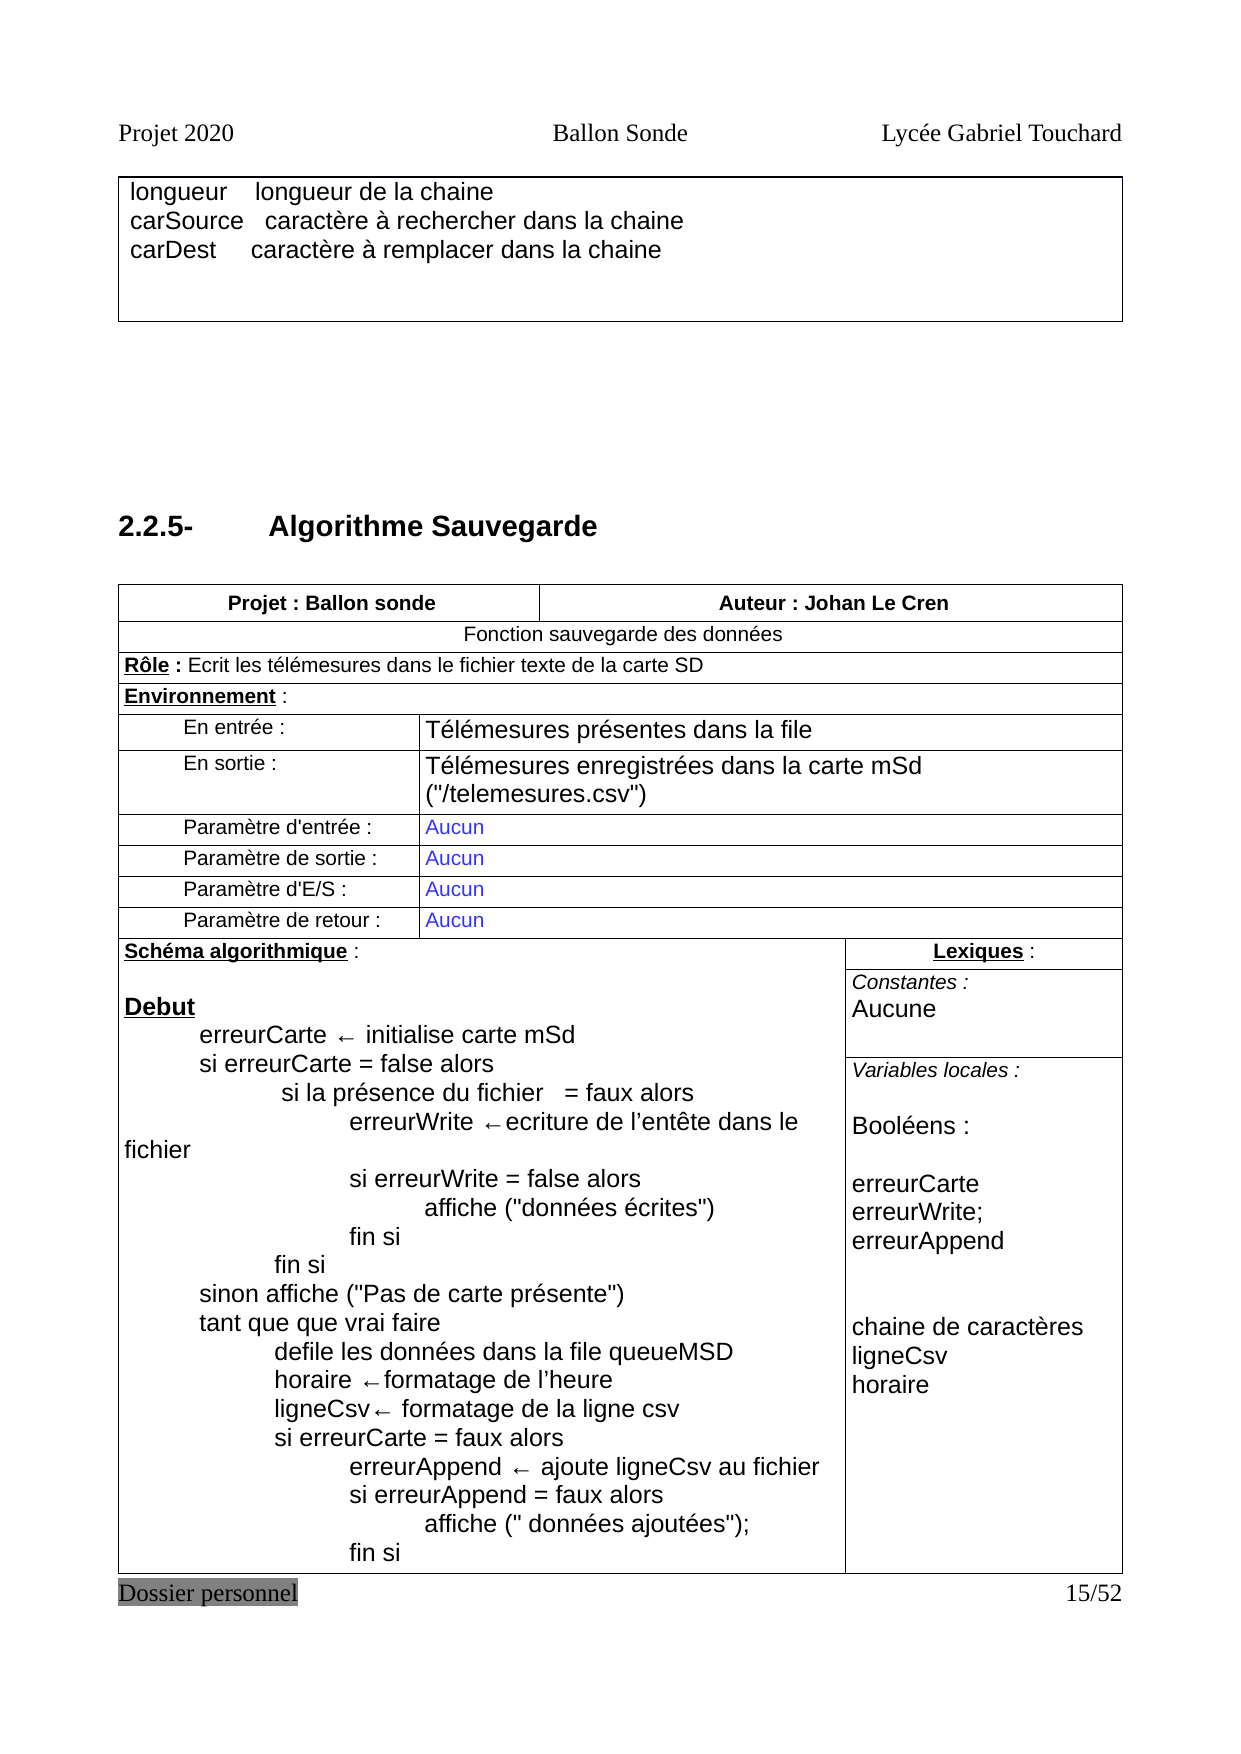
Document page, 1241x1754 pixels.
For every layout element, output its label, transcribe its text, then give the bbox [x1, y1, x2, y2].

table_cell Schéma algorithmique : Debut erreurCarte ← initialise carte mSd si erreurCarte = false alors si la présence du fichier = faux alors erreurWrite ←ecriture de l’entête dans le fichier si erreurWrite = false alors affiche ("données écrites") fin si fin si sinon affiche ("Pas de carte présente") tant que que vrai faire defile les données dans la file queueMSD horaire ←formatage de l’heure ligneCsv← formatage de la ligne csv si erreurCarte = faux alors erreurAppend ← ajoute ligneCsv au fichier si erreurAppend = faux alors affiche (" données ajoutées"); fin si [119, 939, 845, 1573]
table_cell Rôle : Ecrit les télémesures dans le fichier texte de la carte SD [119, 653, 1122, 683]
table_cell Constantes : Aucune [846, 970, 1122, 1057]
subtitle Algorithme Sauvegarde [118, 509, 1122, 543]
table_cell Aucun [420, 908, 1122, 938]
table_cell Aucun [420, 846, 1122, 876]
table_cell Variables locales : Booléens : erreurCarte erreurWrite; erreurAppend chaine de caractères ligneCsv horaire [846, 1058, 1122, 1573]
table_cell Aucun [420, 815, 1122, 845]
table_cell Environnement : [119, 684, 1122, 714]
table_cell Télémesures présentes dans la file [420, 715, 1122, 750]
table_cell En sortie : [119, 751, 419, 814]
table_cell Fonction sauvegarde des données [119, 622, 1122, 652]
table_cell En entrée : [119, 715, 419, 750]
table_header Auteur : Johan Le Cren [540, 585, 1122, 621]
table_cell Aucun [420, 877, 1122, 907]
table_cell Lexiques : [846, 939, 1122, 969]
table_cell Paramètre de retour : [119, 908, 419, 938]
table_header Projet : Ballon sonde [119, 585, 539, 621]
table_cell Paramètre d'entrée : [119, 815, 419, 845]
table_cell Paramètre d'E/S : [119, 877, 419, 907]
table_cell longueur longueur de la chaine carSource caractère à rechercher dans la chaine carDest caractère à remplacer dans la chaine [119, 178, 1122, 321]
table_cell Paramètre de sortie : [119, 846, 419, 876]
table_cell Télémesures enregistrées dans la carte mSd ("/telemesures.csv") [420, 751, 1122, 814]
